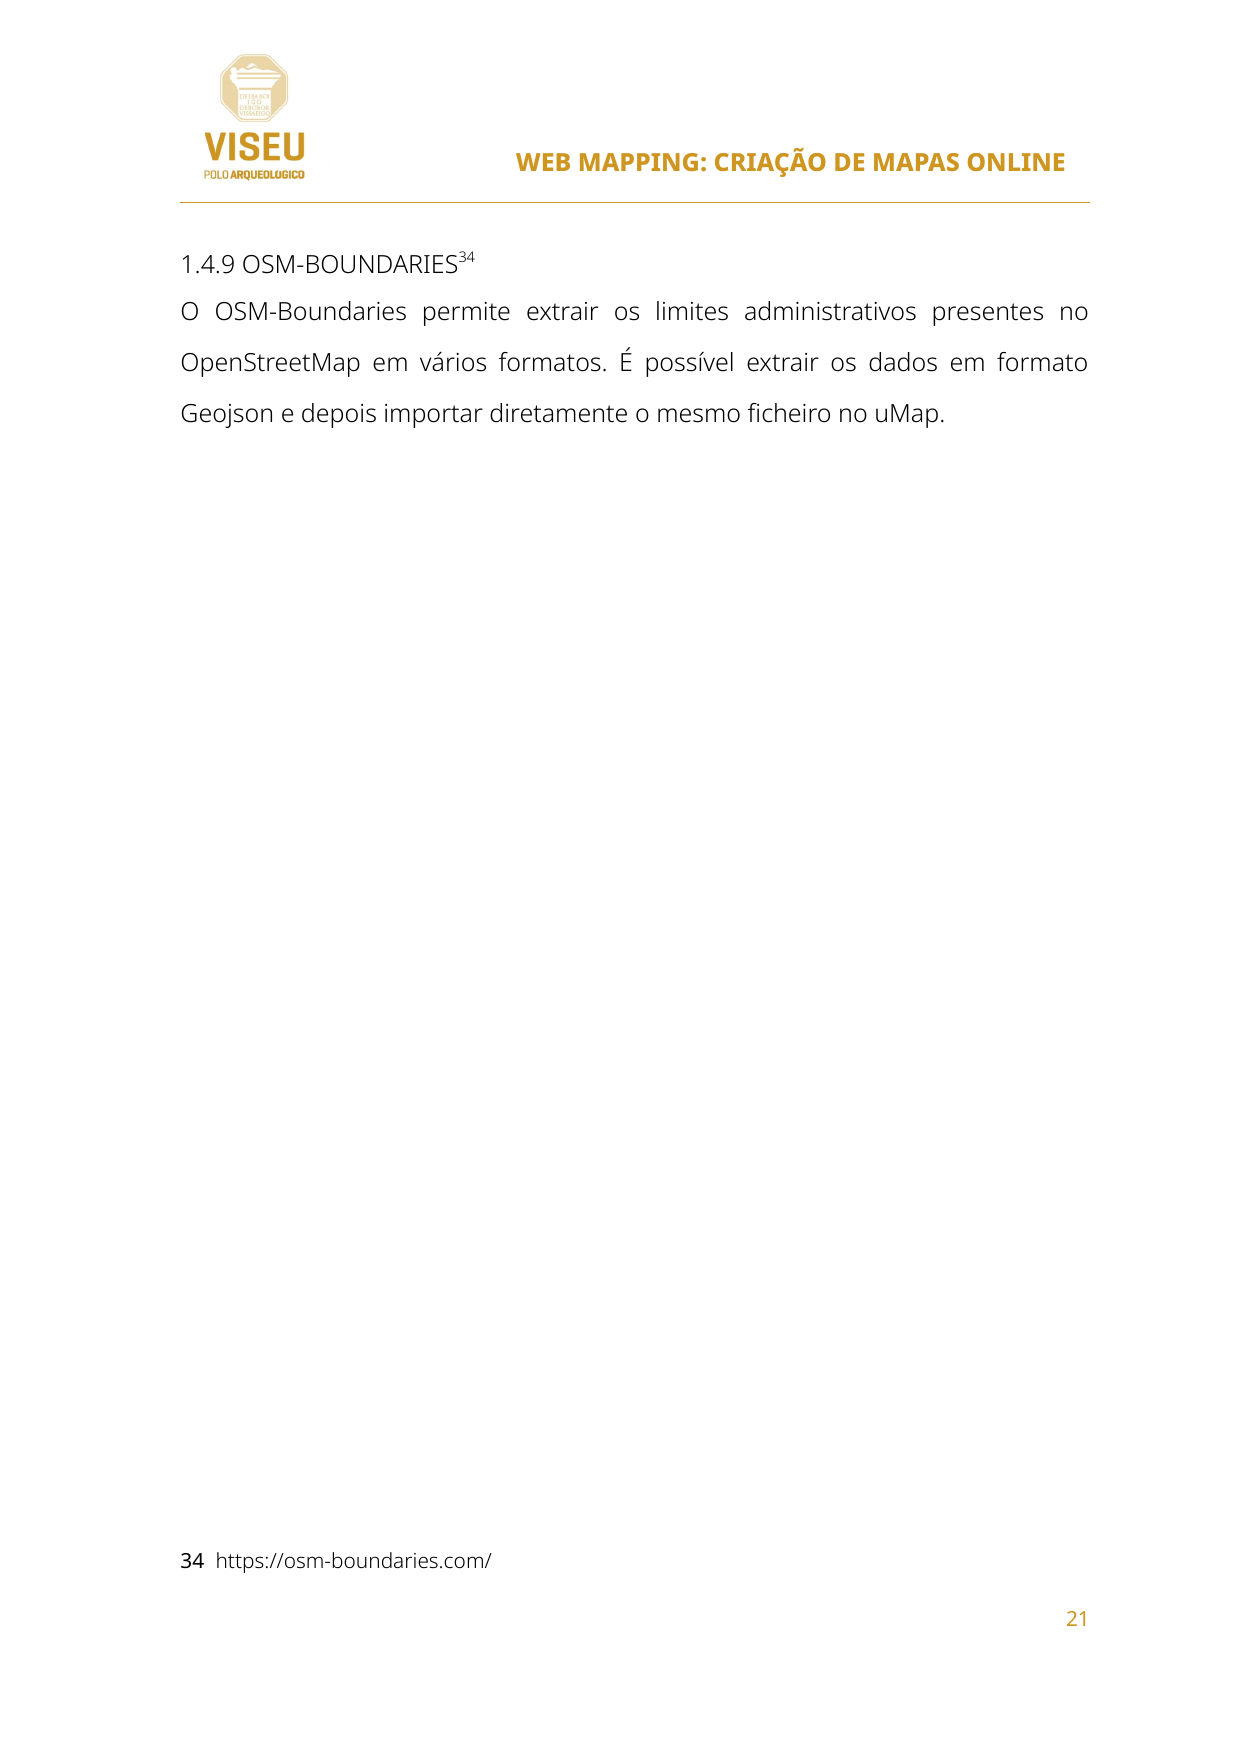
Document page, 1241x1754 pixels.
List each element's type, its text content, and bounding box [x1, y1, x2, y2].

text O OSM-Boundaries permite extrair os limites administrativos presentes no OpenStreetMap em vários formatos. É possível extrair os dados em formato Geojson e depois importar diretamente o mesmo ficheiro no uMap. [180, 293, 1090, 430]
subtitle 1.4.9 OSM-Boundaries [180, 247, 1090, 281]
text https://osm-boundaries.com/ [180, 1547, 1090, 1575]
